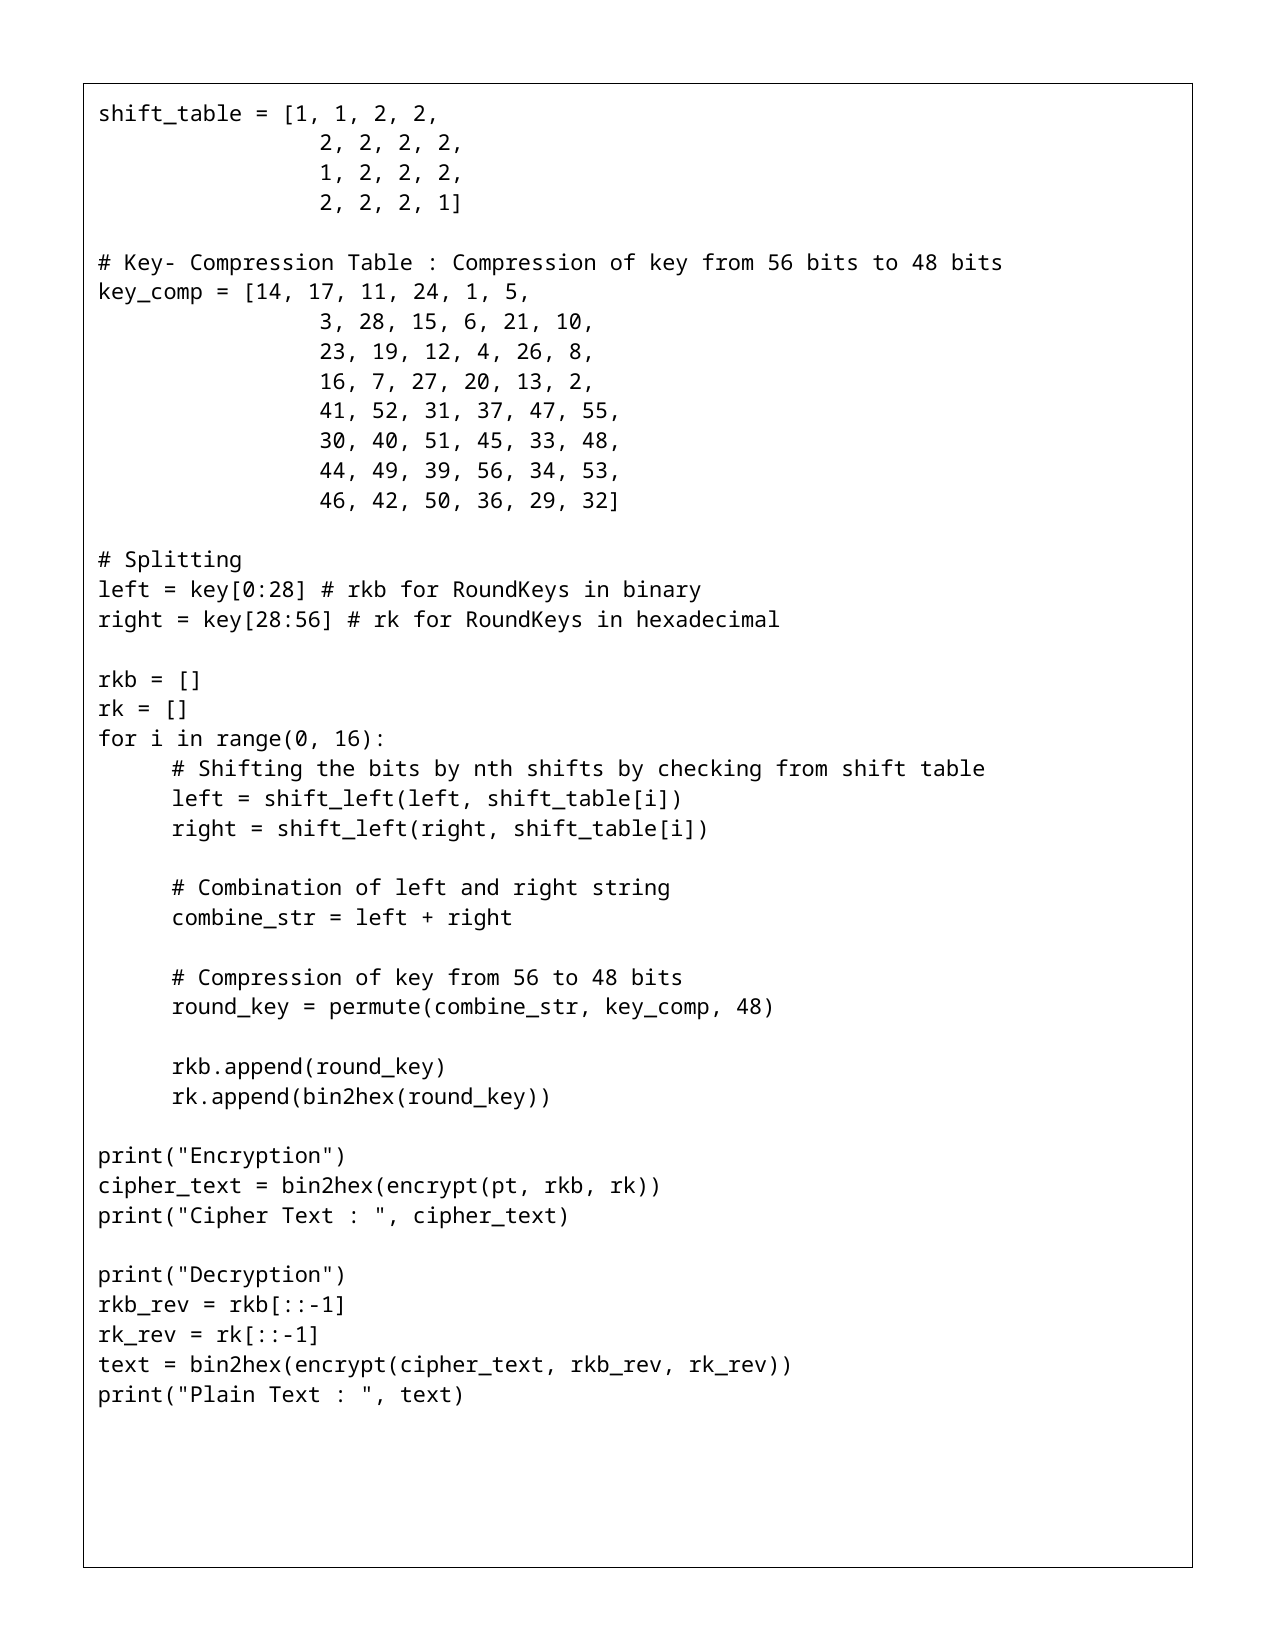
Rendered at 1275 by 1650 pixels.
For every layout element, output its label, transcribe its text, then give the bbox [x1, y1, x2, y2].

text rkb_rev = rkb[::-1] [98, 1289, 1177, 1319]
text key_comp = [14, 17, 11, 24, 1, 5, [98, 276, 1177, 306]
text 23, 19, 12, 4, 26, 8, [98, 336, 1177, 366]
text # Combination of left and right string [98, 872, 1177, 902]
text # Shifting the bits by nth shifts by checking from shift table [98, 753, 1177, 783]
text rkb.append(round_key) [98, 1051, 1177, 1081]
text # Compression of key from 56 to 48 bits [98, 962, 1177, 991]
text print("Cipher Text : ", cipher_text) [98, 1200, 1177, 1230]
text print("Decryption") [98, 1259, 1177, 1289]
text rkb = [] [98, 664, 1177, 693]
text # Key- Compression Table : Compression of key from 56 bits to 48 bits [98, 247, 1177, 276]
text 2, 2, 2, 1] [98, 187, 1177, 217]
text 2, 2, 2, 2, [98, 127, 1177, 157]
text rk_rev = rk[::-1] [98, 1319, 1177, 1349]
text cipher_text = bin2hex(encrypt(pt, rkb, rk)) [98, 1170, 1177, 1200]
text print("Plain Text : ", text) [98, 1379, 1177, 1408]
text 1, 2, 2, 2, [98, 157, 1177, 187]
text 44, 49, 39, 56, 34, 53, [98, 455, 1177, 485]
text shift_table = [1, 1, 2, 2, [98, 98, 1177, 127]
text 3, 28, 15, 6, 21, 10, [98, 306, 1177, 336]
text 30, 40, 51, 45, 33, 48, [98, 425, 1177, 455]
text text = bin2hex(encrypt(cipher_text, rkb_rev, rk_rev)) [98, 1349, 1177, 1379]
text 16, 7, 27, 20, 13, 2, [98, 366, 1177, 396]
text rk.append(bin2hex(round_key)) [98, 1081, 1177, 1111]
text # Splitting [98, 544, 1177, 574]
text left = shift_left(left, shift_table[i]) [98, 783, 1177, 813]
text round_key = permute(combine_str, key_comp, 48) [98, 991, 1177, 1021]
text right = key[28:56] # rk for RoundKeys in hexadecimal [98, 604, 1177, 634]
text 41, 52, 31, 37, 47, 55, [98, 396, 1177, 425]
text print("Encryption") [98, 1140, 1177, 1170]
text left = key[0:28] # rkb for RoundKeys in binary [98, 574, 1177, 604]
text right = shift_left(right, shift_table[i]) [98, 813, 1177, 842]
text for i in range(0, 16): [98, 723, 1177, 753]
text rk = [] [98, 693, 1177, 723]
text 46, 42, 50, 36, 29, 32] [98, 485, 1177, 515]
text combine_str = left + right [98, 902, 1177, 932]
